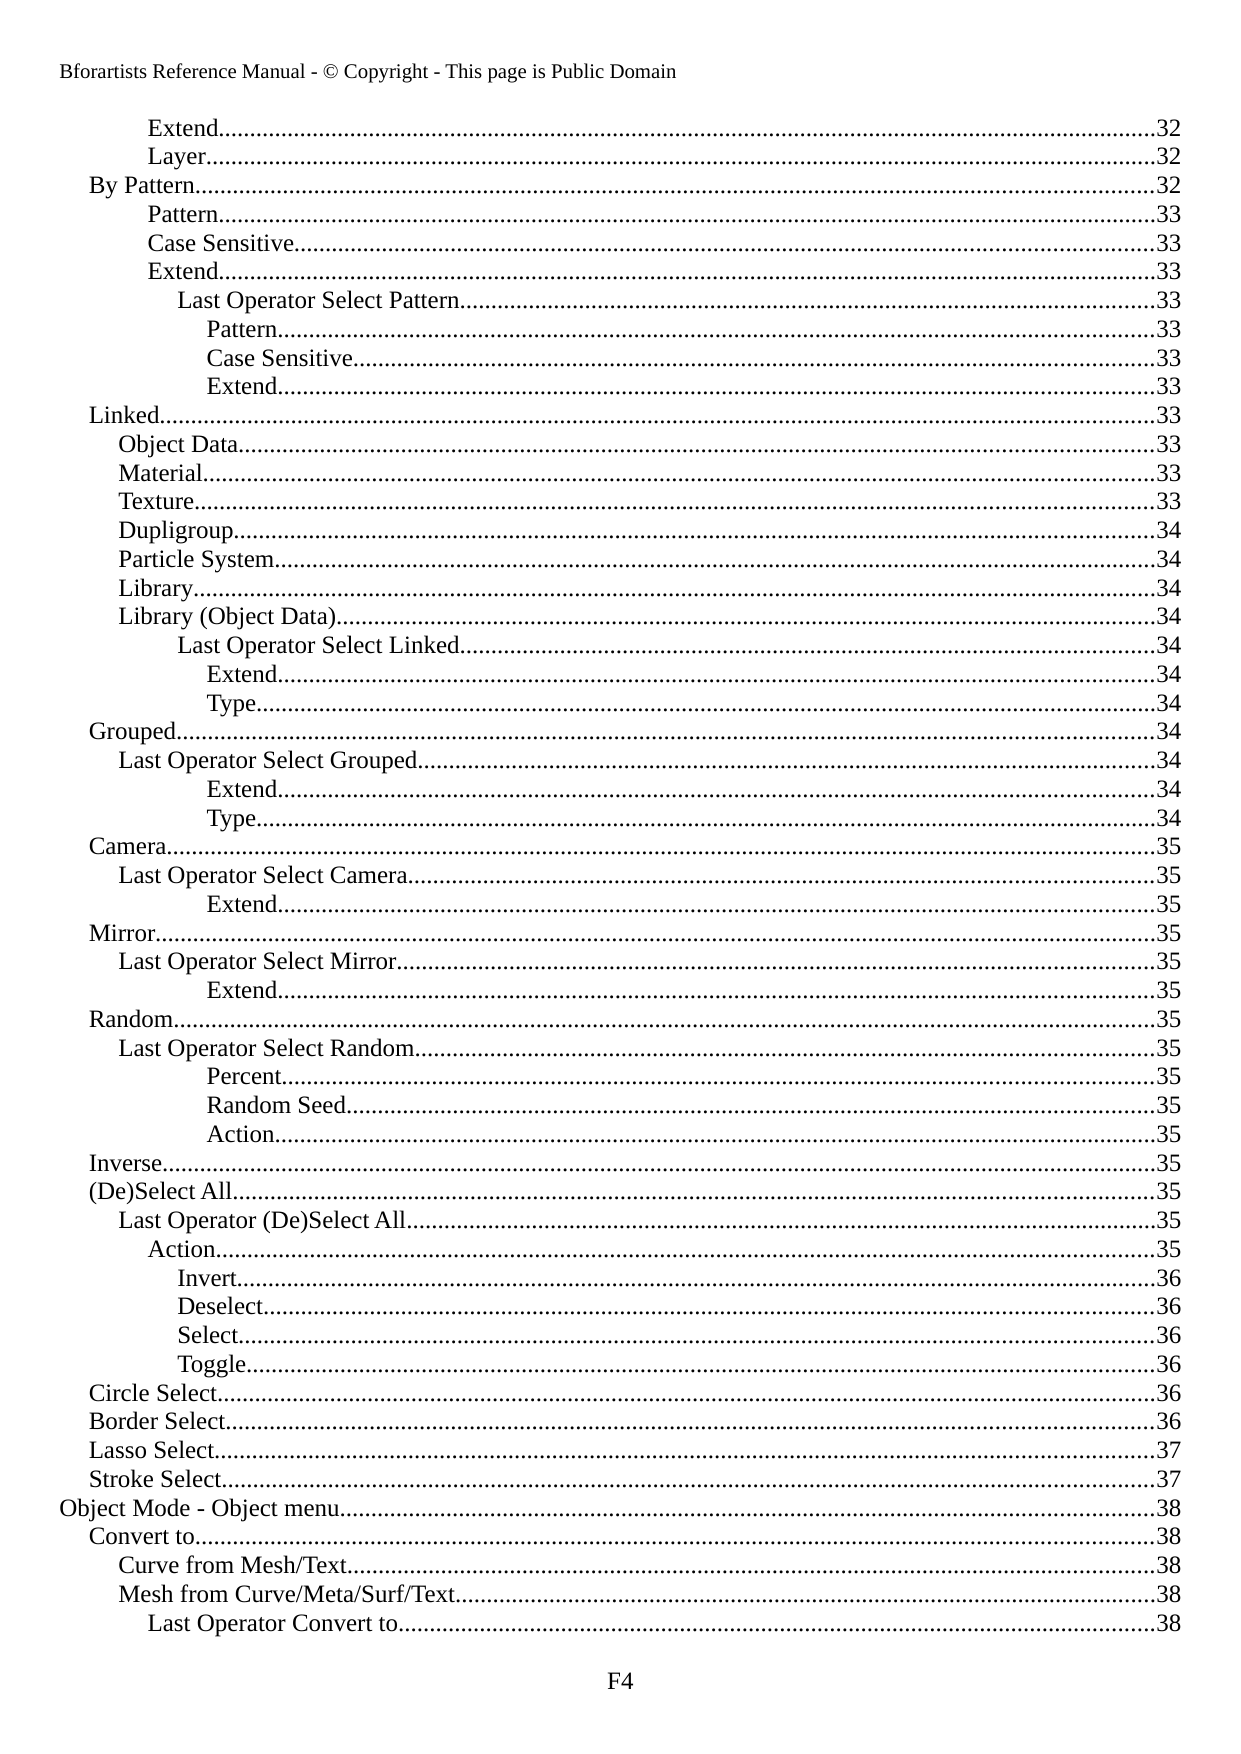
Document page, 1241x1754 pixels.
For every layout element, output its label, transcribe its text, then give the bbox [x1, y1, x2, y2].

text Pattern 33 [206, 314, 1181, 343]
text Last Operator (De)Select All 35 [118, 1205, 1181, 1234]
text Convert to 38 [88, 1521, 1181, 1550]
text Toggle 36 [177, 1349, 1181, 1378]
text Extend 35 [206, 975, 1181, 1004]
text Extend 35 [206, 889, 1181, 918]
text Action 35 [206, 1119, 1181, 1148]
text Library 34 [118, 573, 1181, 601]
text Dupligroup 34 [118, 515, 1181, 544]
text Type 34 [206, 803, 1181, 831]
text Case Sensitive 33 [206, 343, 1181, 371]
text Type 34 [206, 688, 1181, 716]
text Pattern 33 [147, 199, 1181, 228]
text Texture 33 [118, 486, 1181, 515]
text Extend 33 [206, 371, 1181, 400]
text Last Operator Select Random 35 [118, 1033, 1181, 1061]
text Library (Object Data) 34 [118, 601, 1181, 630]
text Invert 36 [177, 1263, 1181, 1291]
text Circle Select 36 [88, 1378, 1181, 1406]
text Grouped 34 [88, 716, 1181, 745]
text Last Operator Select Pattern 33 [177, 285, 1181, 314]
text Select 36 [177, 1320, 1181, 1349]
text By Pattern 32 [88, 170, 1181, 199]
text (De)Select All 35 [88, 1176, 1181, 1205]
text Lasso Select 37 [88, 1435, 1181, 1464]
text Extend 34 [206, 774, 1181, 803]
text Last Operator Select Linked 34 [177, 630, 1181, 659]
text Particle System 34 [118, 544, 1181, 573]
text Linked 33 [88, 400, 1181, 429]
text Material 33 [118, 458, 1181, 486]
text Deselect 36 [177, 1291, 1181, 1320]
text Stroke Select 37 [88, 1464, 1181, 1493]
text Object Mode - Object menu 38 [59, 1493, 1181, 1521]
text Curve from Mesh/Text 38 [118, 1550, 1181, 1579]
text Last Operator Select Mirror 35 [118, 946, 1181, 975]
text Action 35 [147, 1234, 1181, 1263]
text Last Operator Select Camera 35 [118, 860, 1181, 889]
text Layer 32 [147, 141, 1181, 170]
text Camera 35 [88, 831, 1181, 860]
text Last Operator Select Grouped 34 [118, 745, 1181, 774]
text Case Sensitive 33 [147, 228, 1181, 256]
text Object Data 33 [118, 429, 1181, 458]
text Percent 35 [206, 1061, 1181, 1090]
text Extend 33 [147, 256, 1181, 285]
text Border Select 36 [88, 1406, 1181, 1435]
text Inverse 35 [88, 1148, 1181, 1176]
text Extend 34 [206, 659, 1181, 688]
text Mirror 35 [88, 918, 1181, 946]
text Last Operator Convert to 38 [147, 1608, 1181, 1636]
text Random Seed 35 [206, 1090, 1181, 1119]
text Mesh from Curve/Meta/Surf/Text 38 [118, 1579, 1181, 1608]
text Extend 32 [147, 113, 1181, 141]
text Random 35 [88, 1004, 1181, 1033]
